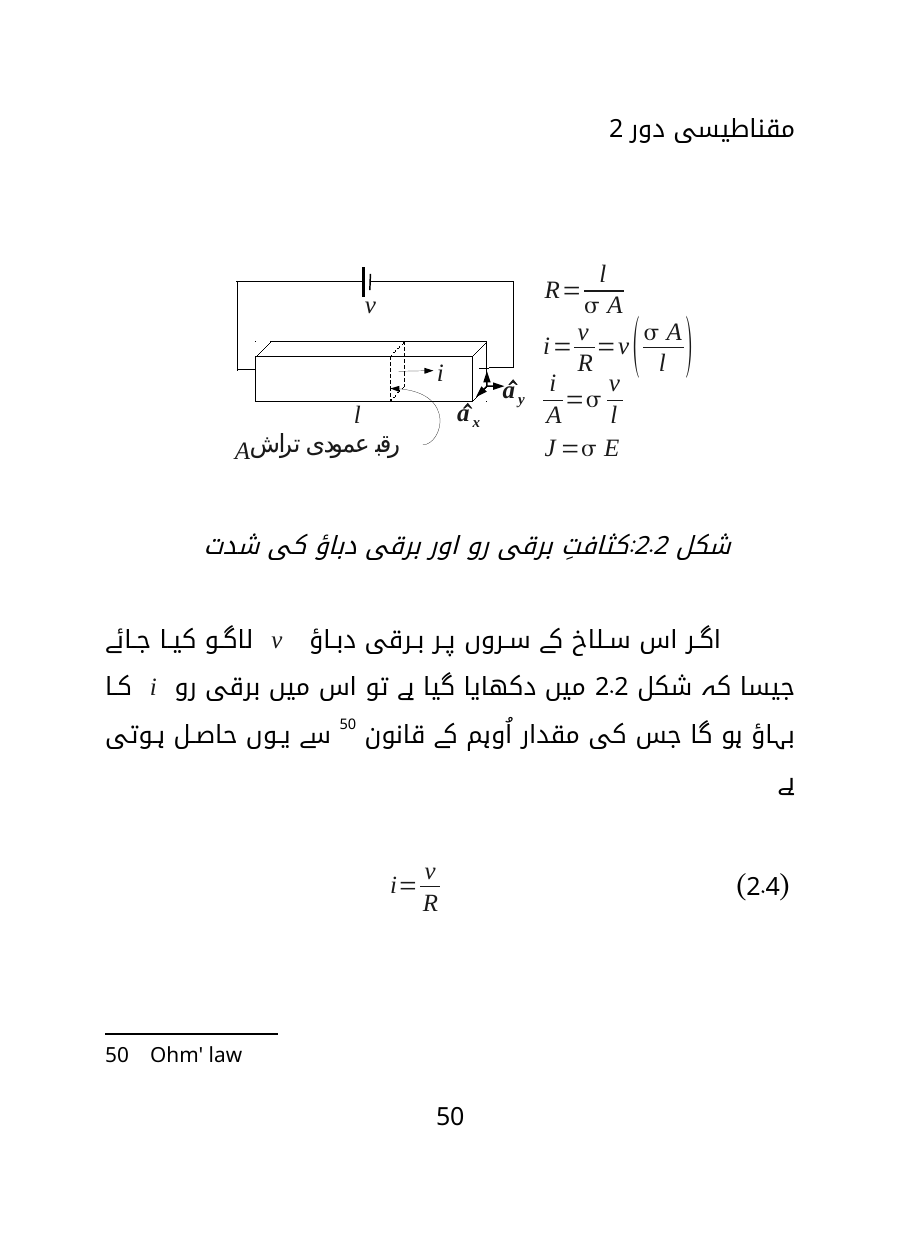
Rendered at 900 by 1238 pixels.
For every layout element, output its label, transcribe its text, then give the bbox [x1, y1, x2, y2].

table_header [105, 852, 718, 935]
text شکل 2.2:کثافتِ برقی رو اور برقی دباؤ کی شدت [169, 195, 731, 569]
text اگر اس سلاخ کے سروں پر برقی دباؤ لاگو کیا جائے جیسا کہ شکل 2.2 میں دکھایا گیا ہے تو اس میں برقی روکا بہاؤ ہو گا جس کی مقدار اُوہم کے قانون سے یوں حاصل ہوتی ہے [105, 616, 795, 806]
text Ohm' law [105, 1040, 795, 1068]
table_header (2.4) [718, 852, 795, 935]
